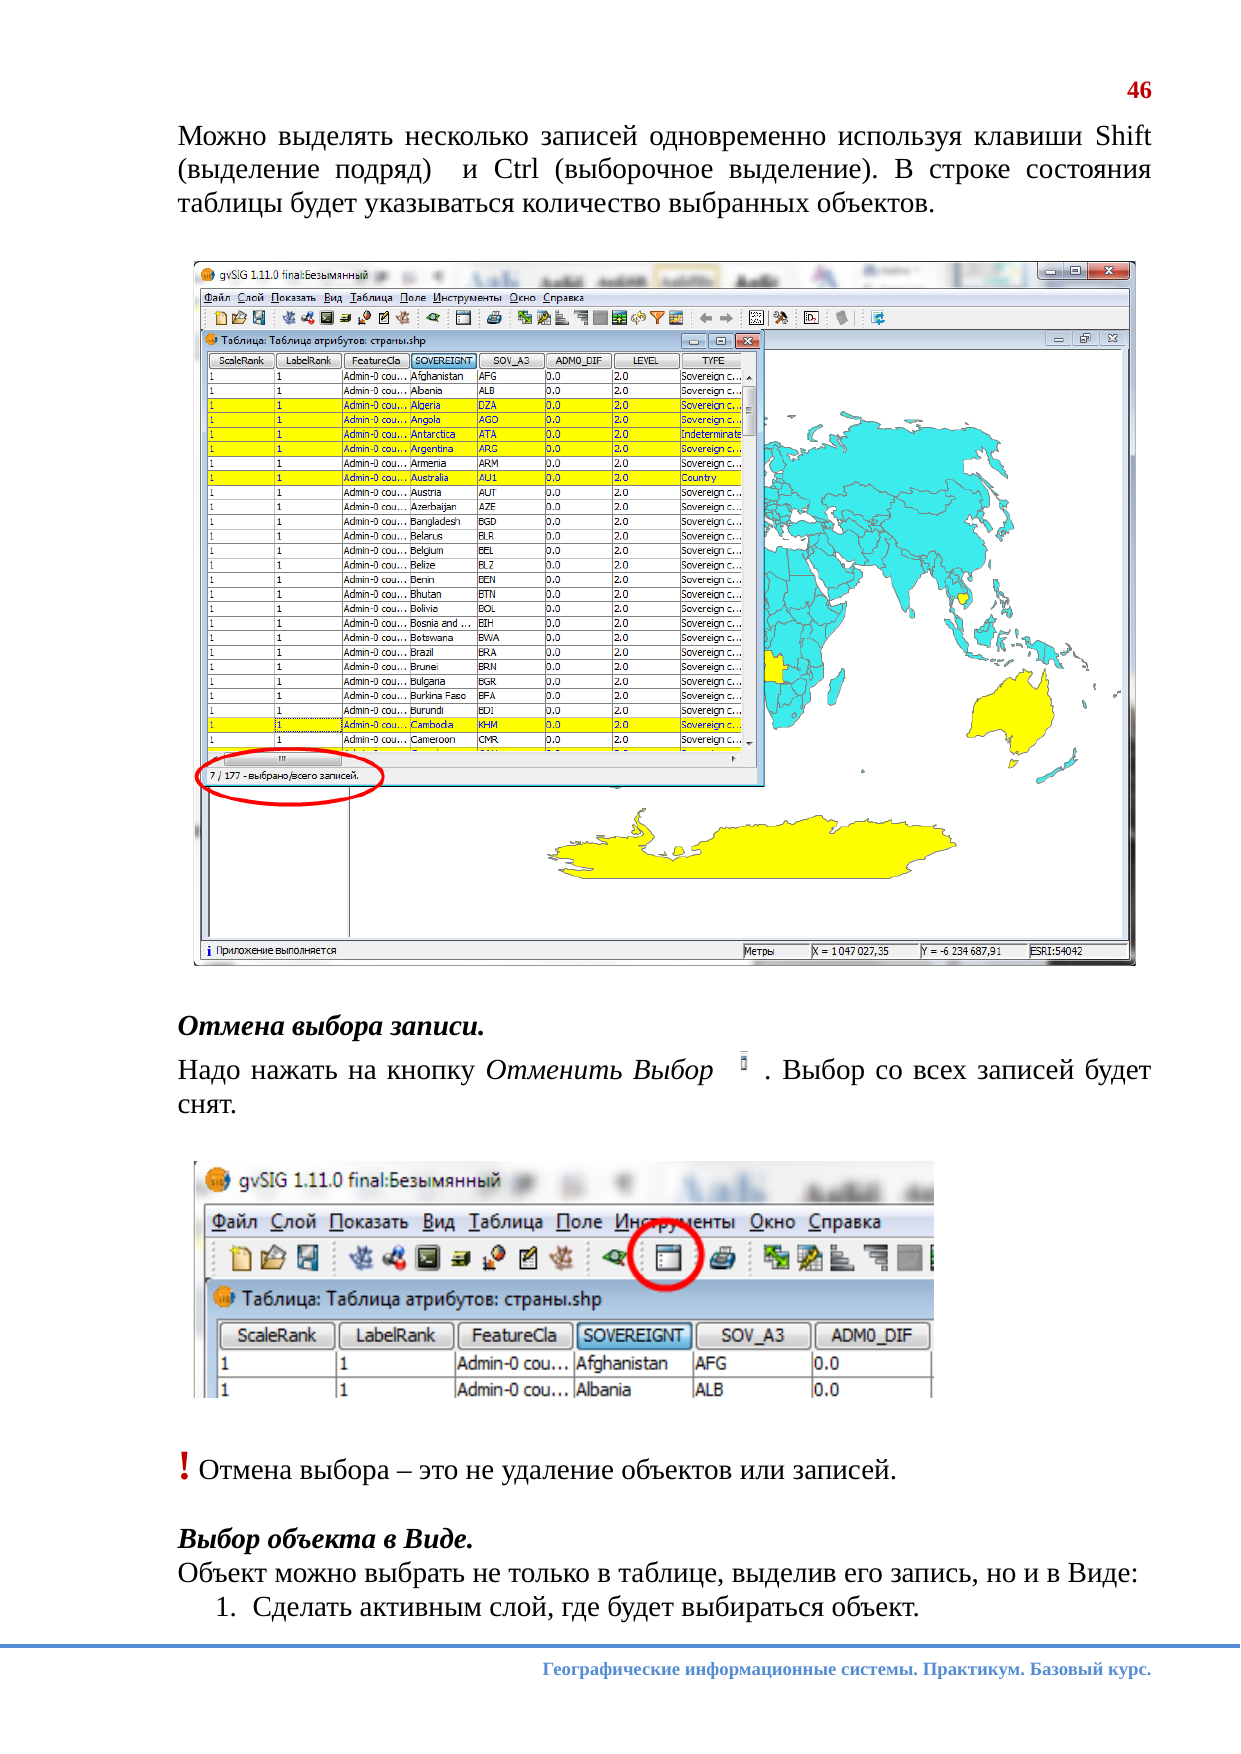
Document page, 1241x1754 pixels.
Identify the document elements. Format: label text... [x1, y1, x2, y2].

text Выбор объекта в Виде. [177, 1522, 1152, 1555]
text ! Отмена выбора – это не удаление объектов или записей. [177, 1440, 1152, 1488]
text Надо нажать на кнопку Отменить Выбор . Выбор со всех записей будет снят. [177, 1042, 1152, 1119]
text Объект можно выбрать не только в таблице, выделив его запись, но и в Виде: [177, 1555, 1152, 1589]
picture [740, 1051, 748, 1071]
text Можно выделять несколько записей одновременно используя клавиши Shift (выделение подряд) и Ctrl (выборочное выделение). В строке состояния таблицы будет указываться количество выбранных объектов. [177, 118, 1152, 219]
text Отмена выбора записи. [177, 1008, 1152, 1042]
picture [193, 1161, 934, 1398]
list Сделать активным слой, где будет выбираться объект. [215, 1589, 1152, 1622]
picture [193, 261, 1136, 966]
